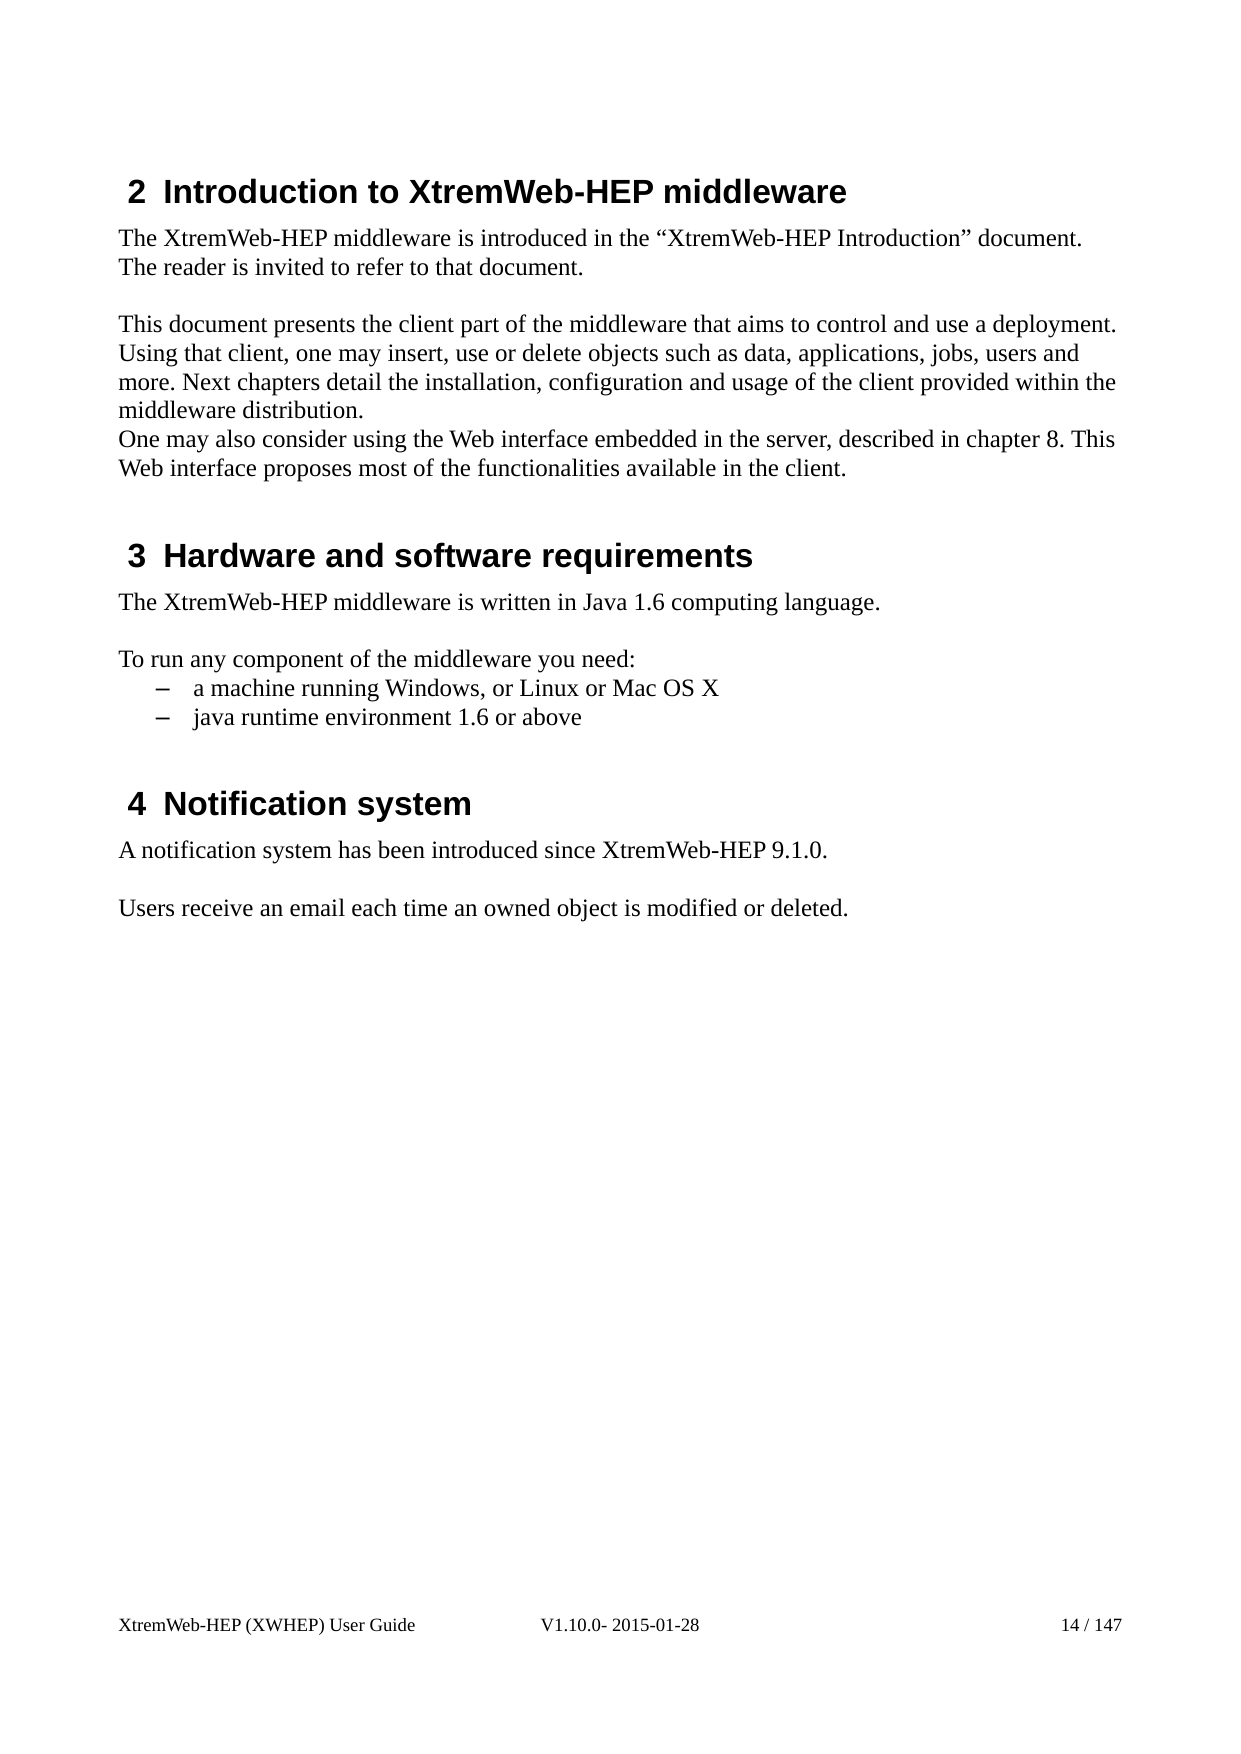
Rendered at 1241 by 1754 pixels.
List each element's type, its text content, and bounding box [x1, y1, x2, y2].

list a machine running Windows, or Linux or Mac OS X [156, 673, 1122, 702]
text The XtremWeb-HEP middleware is written in Java 1.6 computing language. [118, 587, 1122, 615]
text To run any component of the middleware you need: [118, 644, 1122, 673]
text The XtremWeb-HEP middleware is introduced in the “XtremWeb-HEP Introduction” document. The reader is invited to refer to that document. [118, 223, 1122, 281]
text Users receive an email each time an owned object is modified or deleted. [118, 893, 1122, 922]
subtitle Hardware and software requirements [118, 536, 1122, 574]
subtitle Notification system [118, 784, 1122, 823]
subtitle Introduction to XtremWeb-HEP middleware [118, 172, 1122, 211]
text One may also consider using the Web interface embedded in the server, described in chapter 8. This Web interface proposes most of the functionalities available in the client. [118, 424, 1122, 482]
text This document presents the client part of the middleware that aims to control and use a deployment. Using that client, one may insert, use or delete objects such as data, applications, jobs, users and more. Next chapters detail the installation, configuration and usage of the client provided within the middleware distribution. [118, 309, 1122, 424]
text A notification system has been introduced since XtremWeb-HEP 9.1.0. [118, 835, 1122, 864]
list java runtime environment 1.6 or above [156, 702, 1122, 730]
